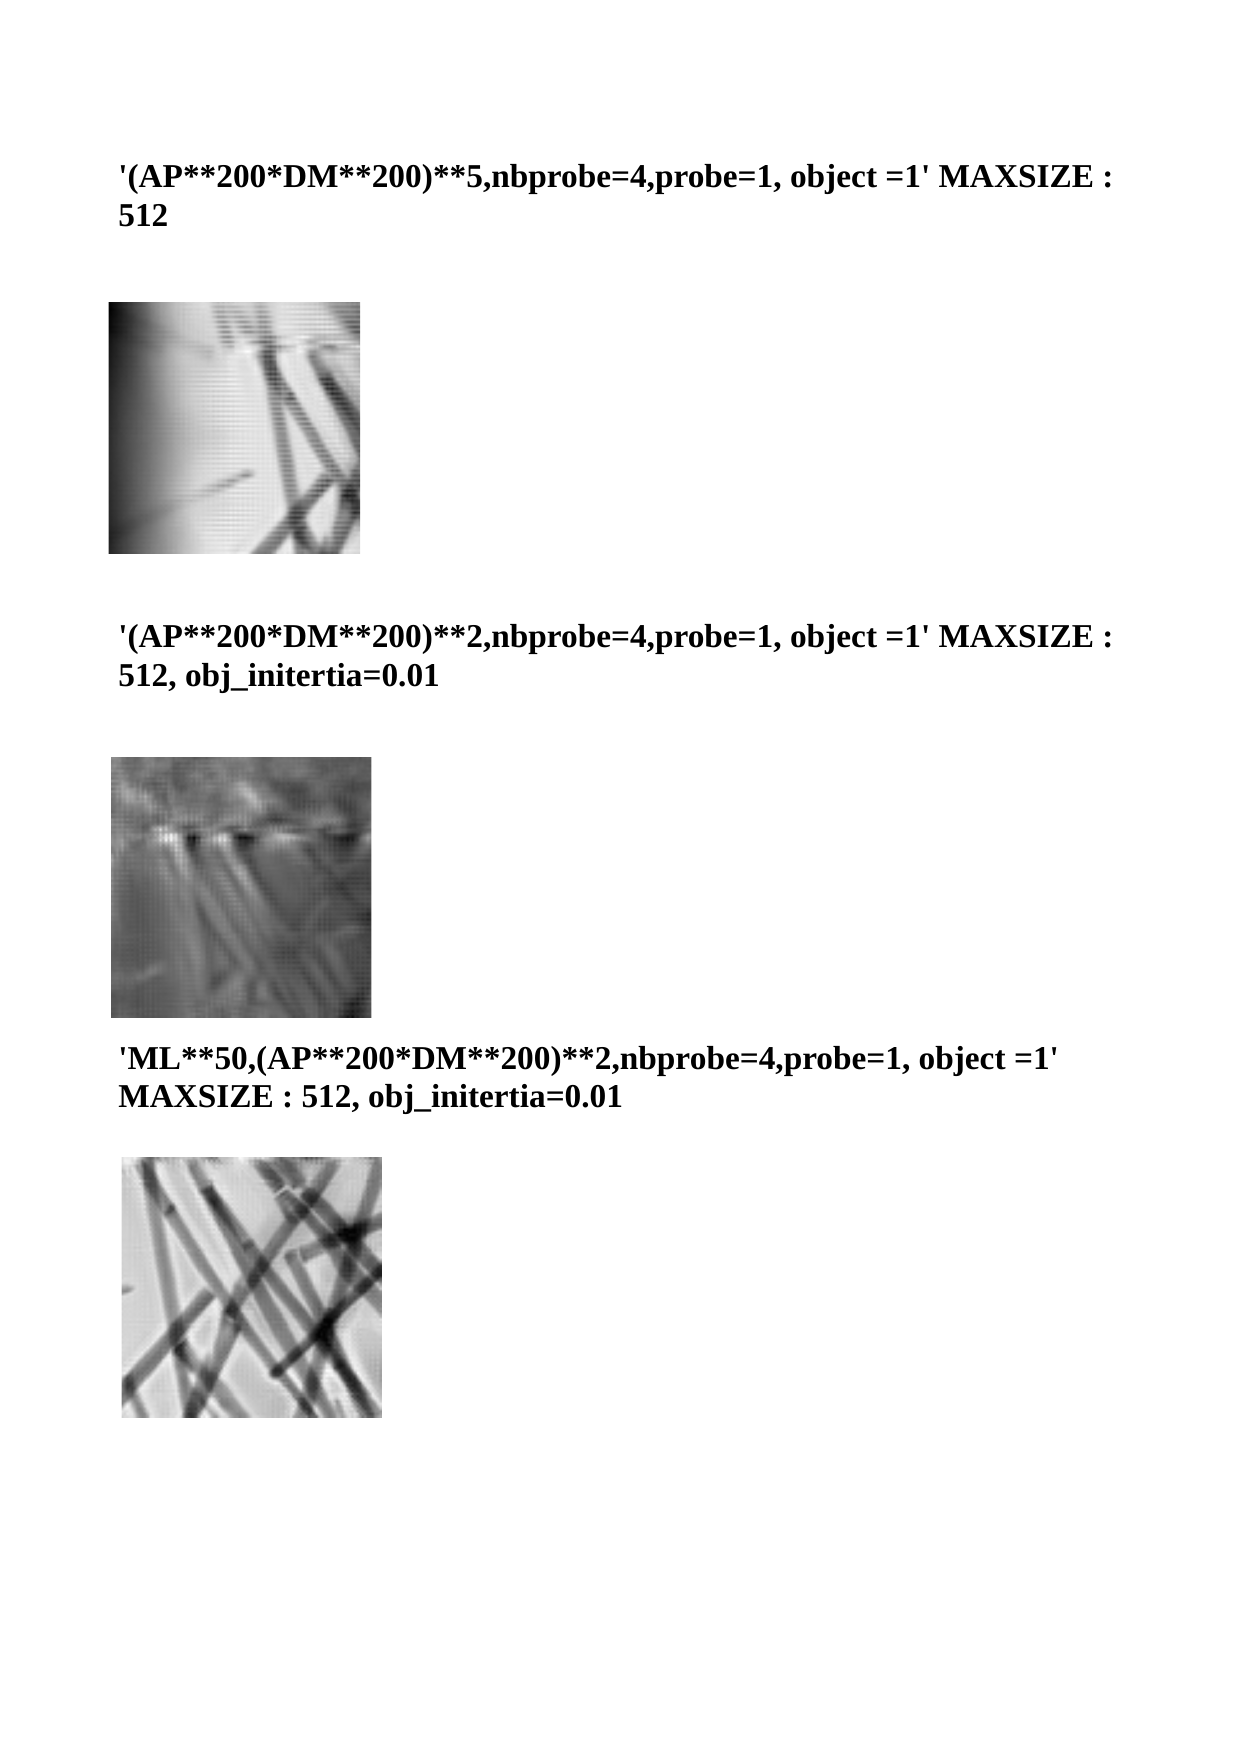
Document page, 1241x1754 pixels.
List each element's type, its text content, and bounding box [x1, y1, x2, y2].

picture [111, 757, 372, 1018]
picture [121, 1157, 382, 1418]
text 'ML**50,(AP**200*DM**200)**2,nbprobe=4,probe=1, object =1' MAXSIZE : 512, obj_initertia=0.01 [118, 1038, 1122, 1115]
text '(AP**200*DM**200)**5,nbprobe=4,probe=1, object =1' MAXSIZE : 512 [118, 156, 1122, 233]
picture [108, 302, 361, 554]
text '(AP**200*DM**200)**2,nbprobe=4,probe=1, object =1' MAXSIZE : 512, obj_initertia=0.01 [118, 616, 1122, 693]
